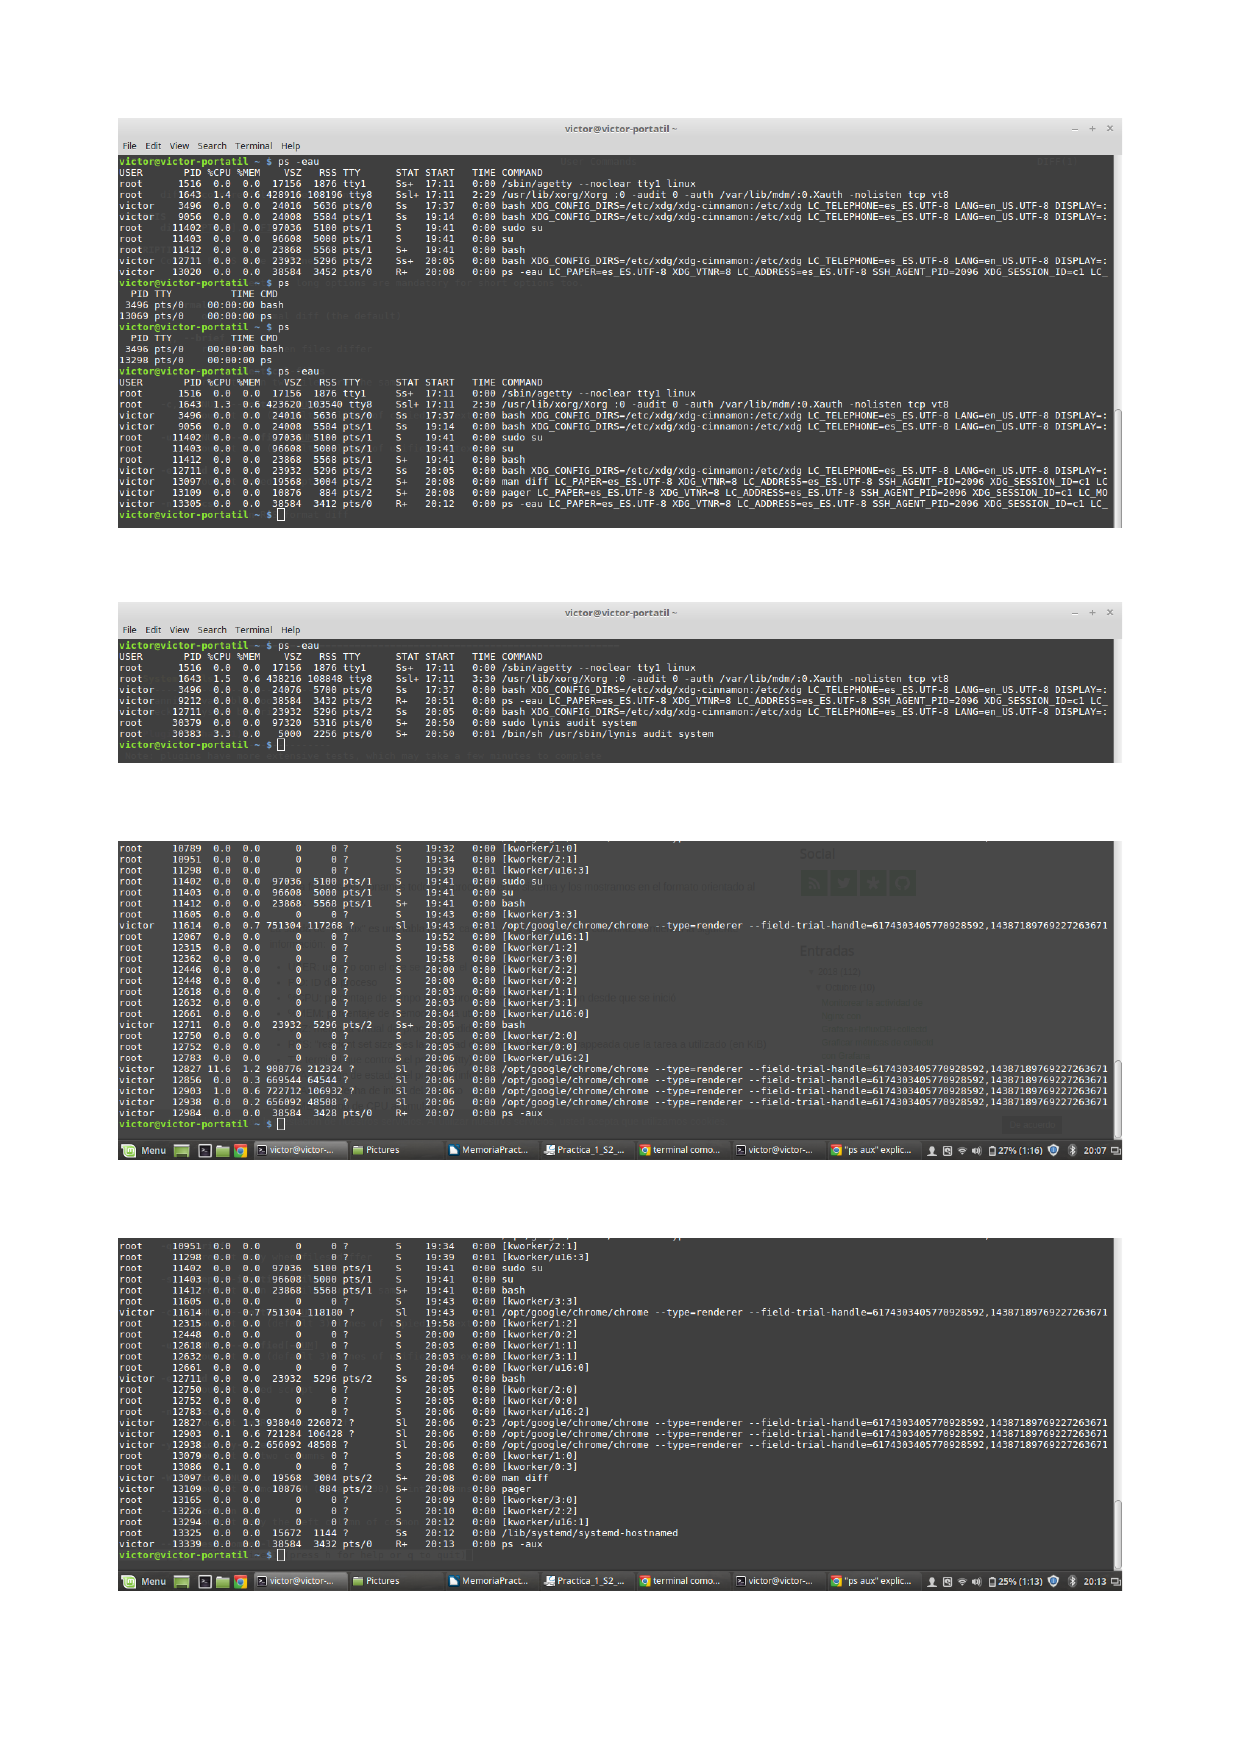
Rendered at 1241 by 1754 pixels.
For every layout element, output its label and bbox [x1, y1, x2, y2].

picture [118, 118, 1123, 528]
picture [118, 841, 1123, 1160]
picture [118, 1238, 1123, 1591]
